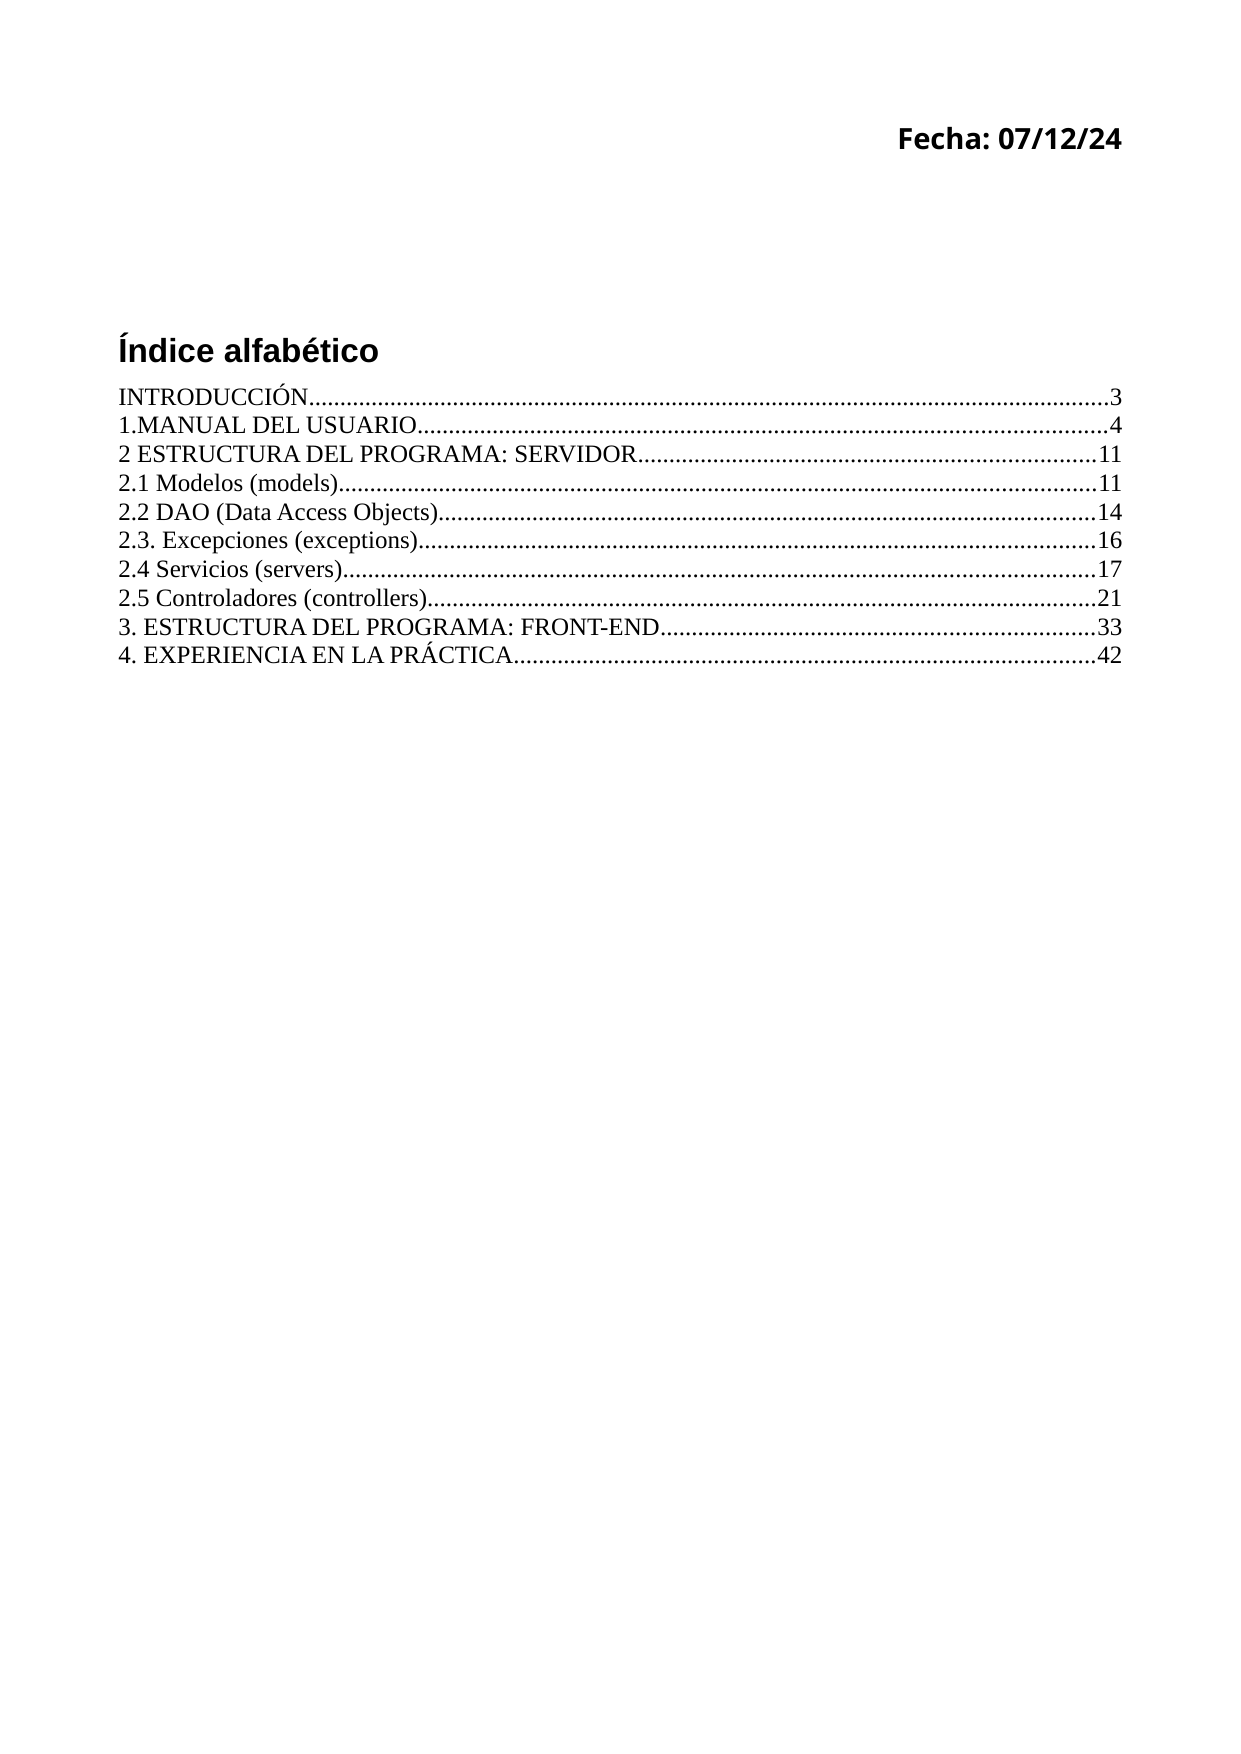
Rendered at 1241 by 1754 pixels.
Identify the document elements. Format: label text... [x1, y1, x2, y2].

text 1.MANUAL DEL USUARIO 4 [118, 410, 1122, 439]
text 4. EXPERIENCIA EN LA PRÁCTICA 42 [118, 640, 1122, 669]
text 3. ESTRUCTURA DEL PROGRAMA: FRONT-END 33 [118, 612, 1122, 640]
text 2.4 Servicios (servers) 17 [118, 554, 1122, 583]
subtitle Índice alfabético [118, 331, 1122, 369]
text 2.1 Modelos (models) 11 [118, 468, 1122, 497]
text INTRODUCCIÓN 3 [118, 382, 1122, 410]
text 2.2 DAO (Data Access Objects) 14 [118, 497, 1122, 525]
text 2.3. Excepciones (exceptions) 16 [118, 525, 1122, 554]
text Fecha: 07/12/24 [118, 118, 1122, 158]
text 2 ESTRUCTURA DEL PROGRAMA: SERVIDOR 11 [118, 439, 1122, 468]
text 2.5 Controladores (controllers) 21 [118, 583, 1122, 612]
